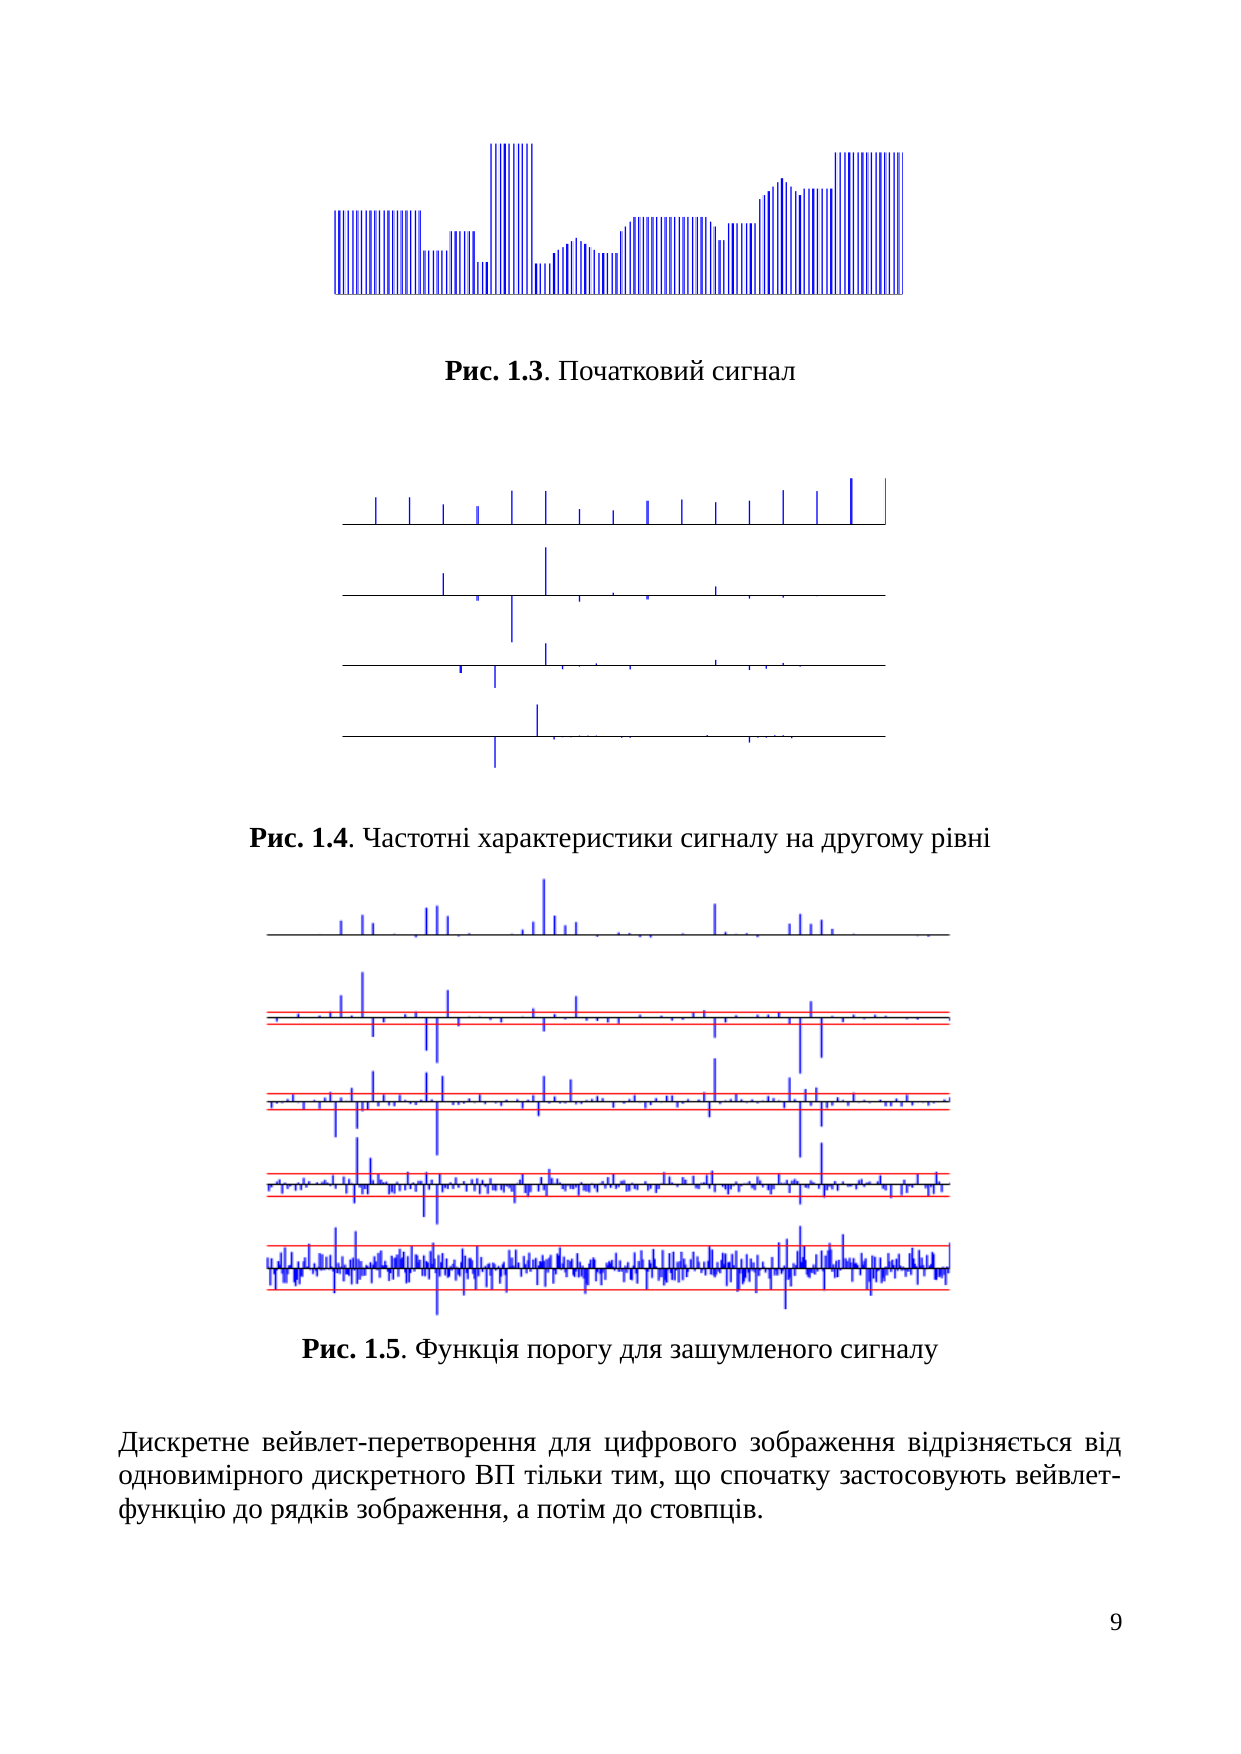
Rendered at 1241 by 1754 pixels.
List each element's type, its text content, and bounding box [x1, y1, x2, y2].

text Рис. 1.3. Початковий сигнал [118, 353, 1122, 386]
text Рис. 1.5. Функція порогу для зашумленого сигналу [118, 866, 1122, 1365]
text Рис. 1.4. Частотні характеристики сигналу на другому рівні [118, 820, 1122, 853]
picture [315, 129, 936, 307]
text Дискретне вейвлет-перетворення для цифрового зображення відрізняється від одновимірного дискретного ВП тільки тим, що спочатку застосовують вейвлет-функцію до рядків зображення, а потім до стовпців. [118, 1424, 1122, 1524]
picture [232, 866, 1008, 1332]
picture [315, 445, 925, 774]
